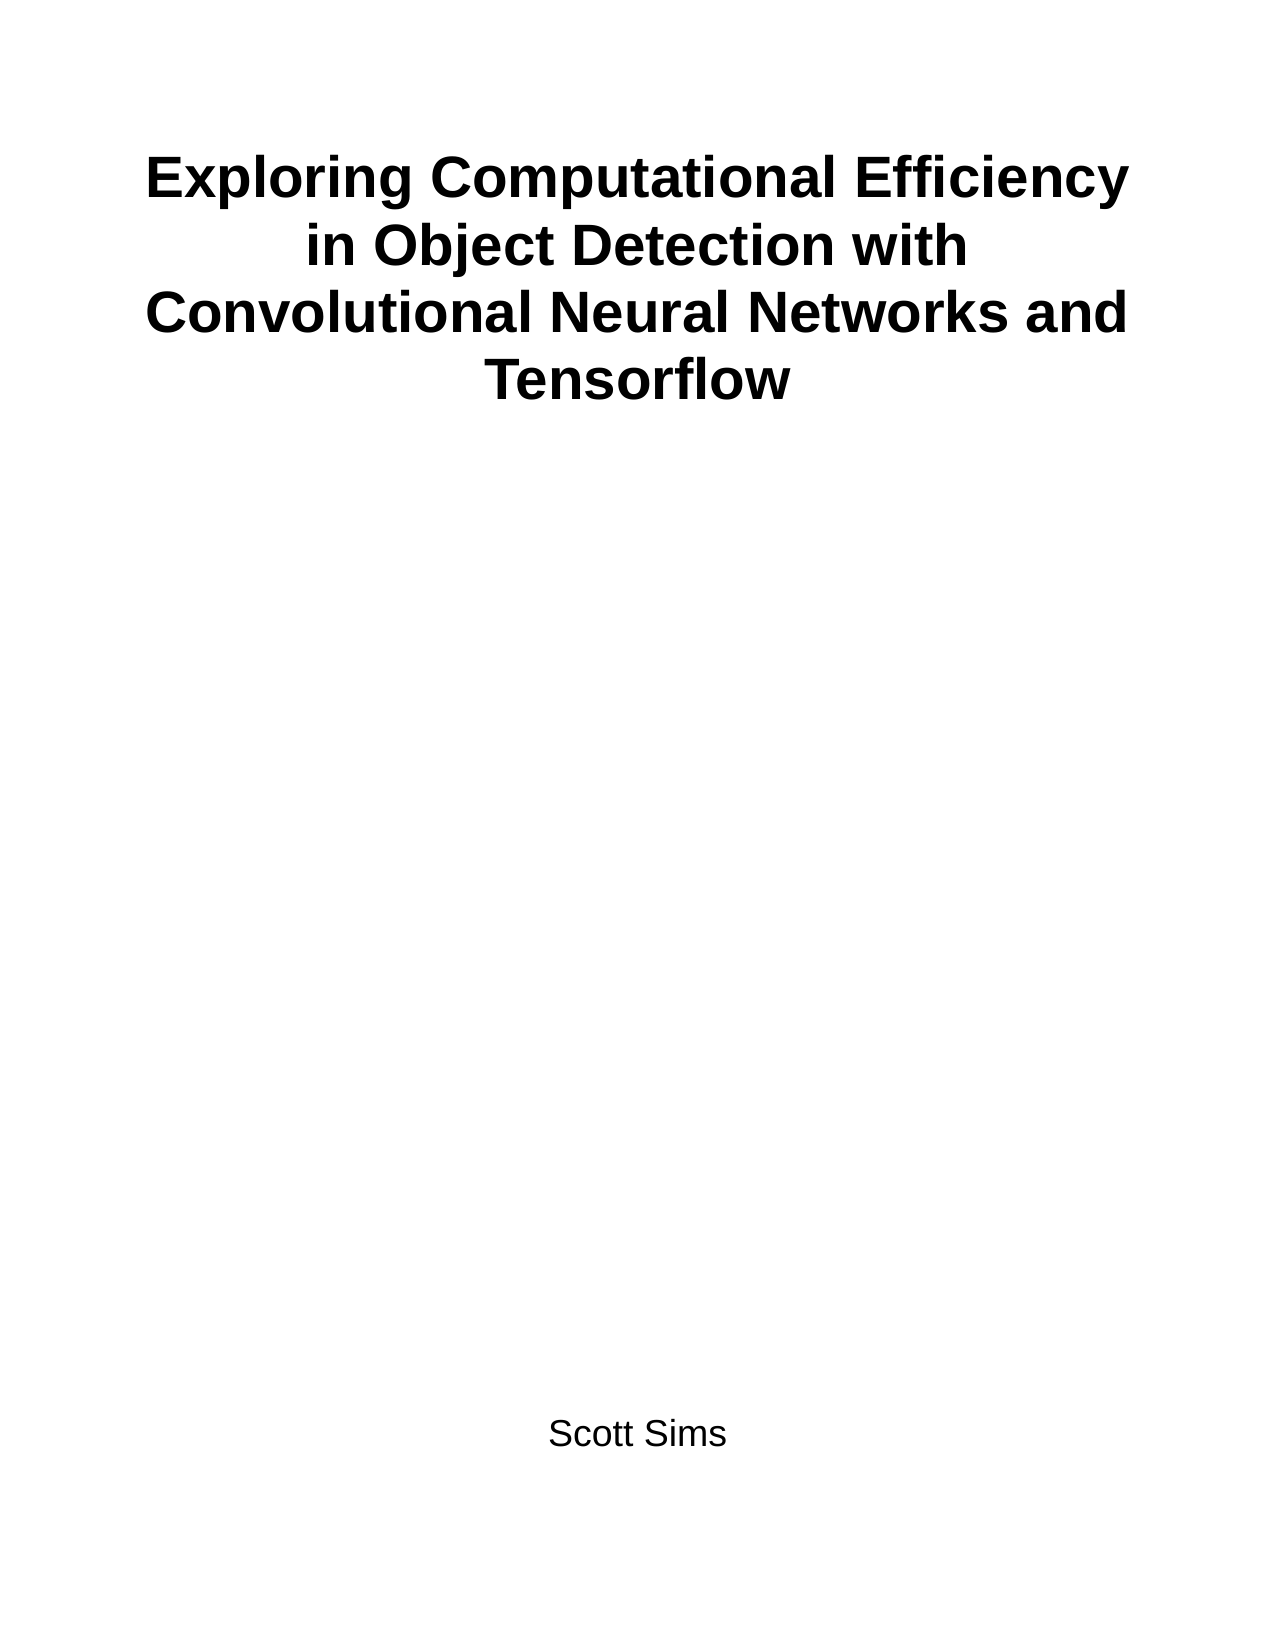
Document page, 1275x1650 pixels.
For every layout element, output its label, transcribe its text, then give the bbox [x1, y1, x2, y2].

title Exploring Computational Efficiency in Object Detection with Convolutional Neural Networks and Tensorflow [118, 143, 1157, 411]
subtitle Scott Sims [118, 1411, 1157, 1454]
